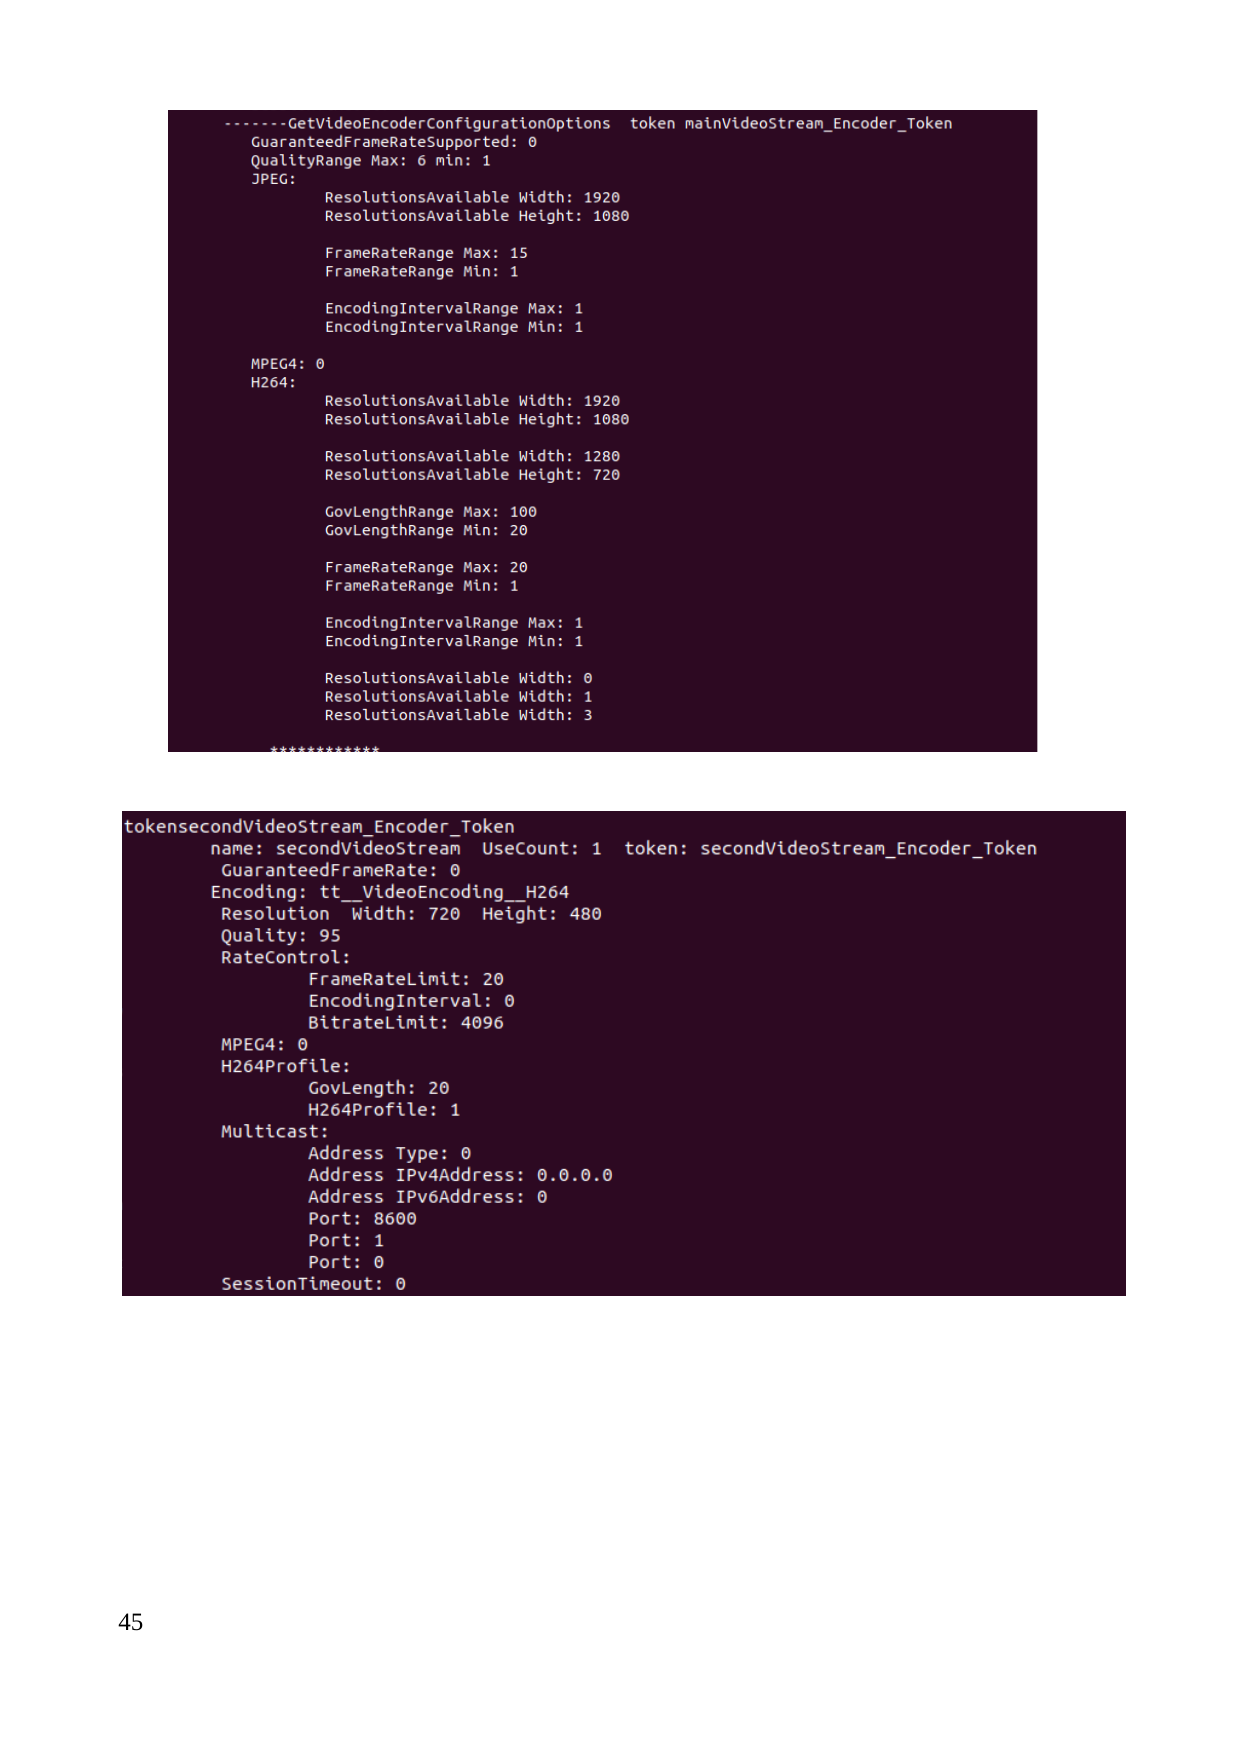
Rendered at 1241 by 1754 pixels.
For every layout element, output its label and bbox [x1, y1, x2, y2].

picture [122, 811, 1126, 1296]
picture [168, 110, 1038, 752]
